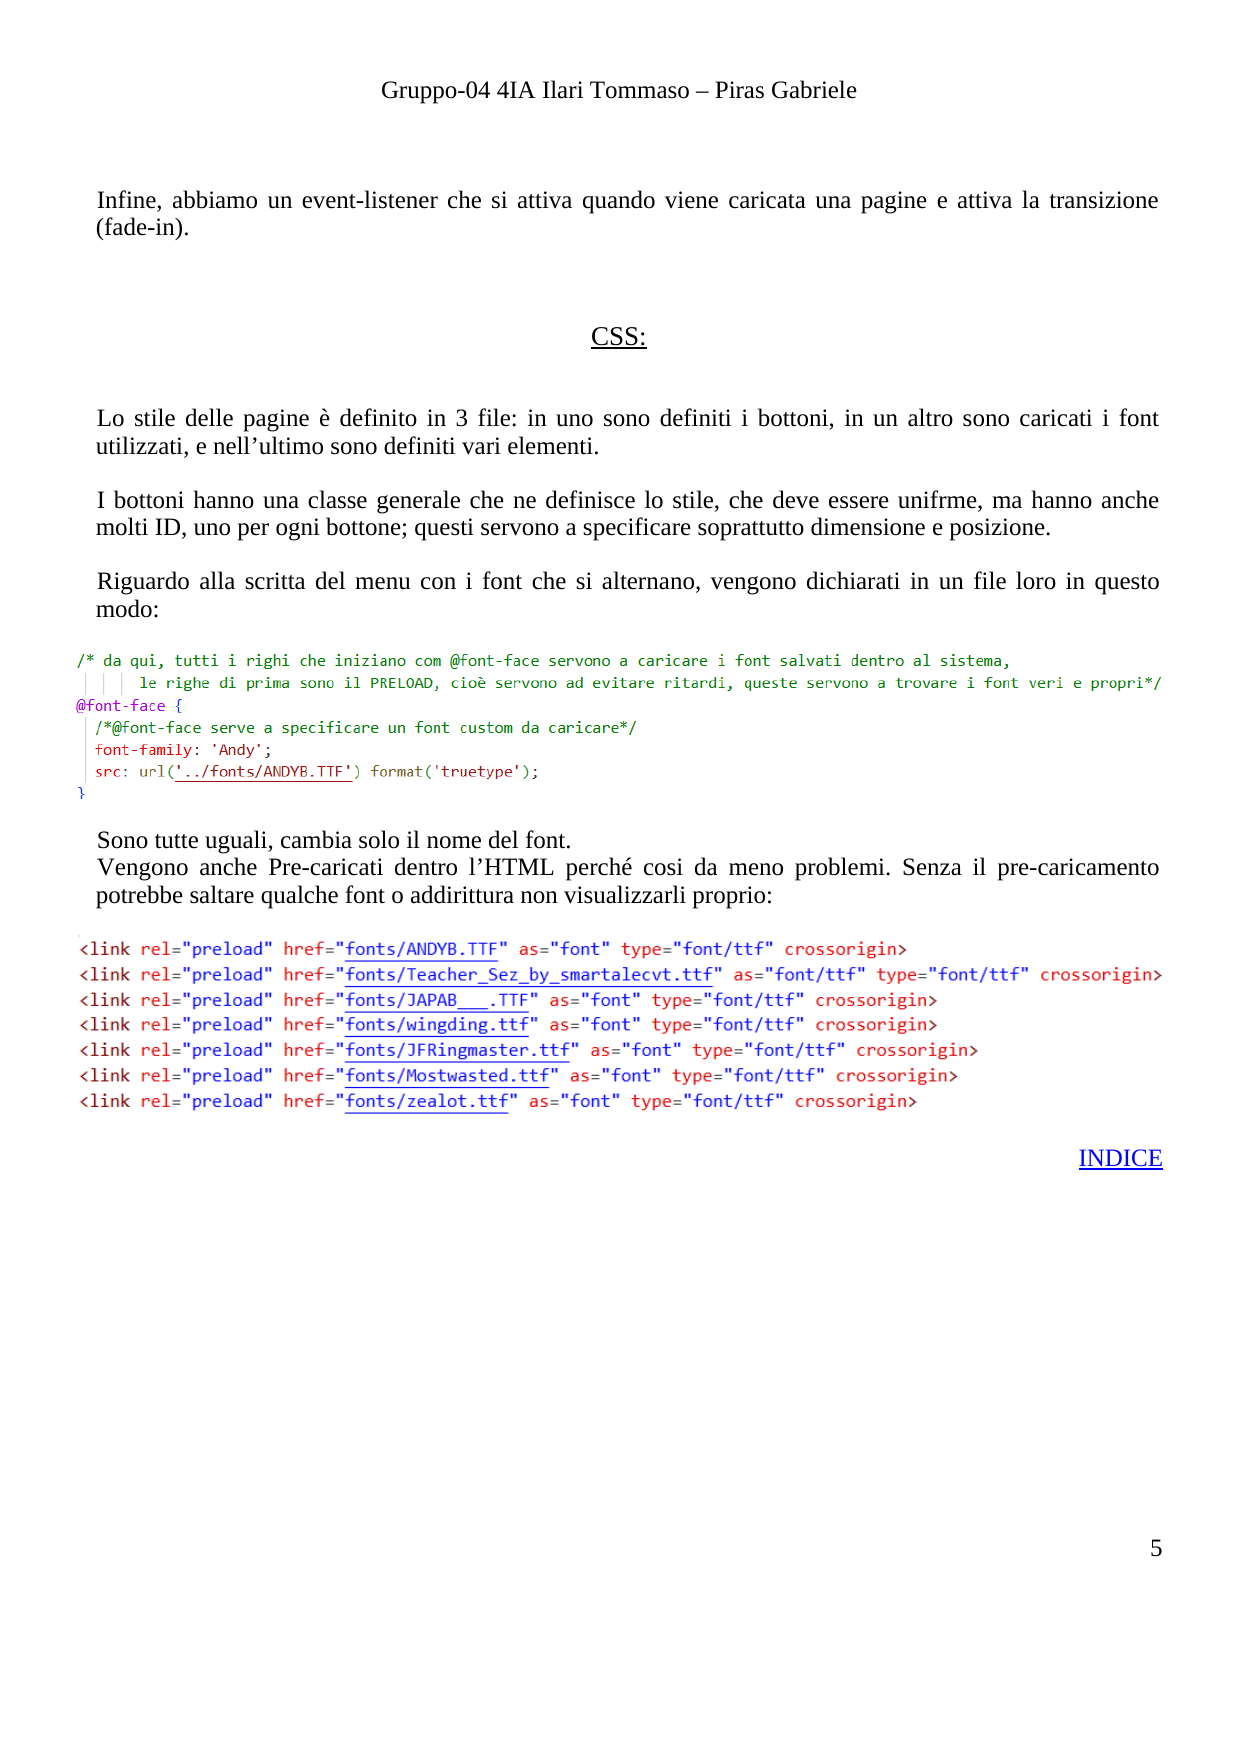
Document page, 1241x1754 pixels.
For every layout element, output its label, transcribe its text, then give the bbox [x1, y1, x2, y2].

text Vengono anche Pre-caricati dentro l’HTML perché cosi da meno problemi. Senza il pre-caricamento potrebbe saltare qualche font o addirittura non visualizzarli proprio: [96, 854, 1161, 909]
text I bottoni hanno una classe generale che ne definisce lo stile, che deve essere unifrme, ma hanno anche molti ID, uno per ogni bottone; questi servono a specificare soprattutto dimensione e posizione. [96, 486, 1161, 541]
text INDICE [74, 1143, 1163, 1172]
picture [73, 649, 1165, 799]
text Sono tutte uguali, cambia solo il nome del font. [96, 826, 1161, 853]
text Infine, abbiamo un event-listener che si attiva quando viene caricata una pagine e attiva la transizione (fade-in). [96, 187, 1161, 241]
text Lo stile delle pagine è definito in 3 file: in uno sono definiti i bottoni, in un altro sono caricati i font utilizzati, e nell’ultimo sono definiti vari elementi. [96, 405, 1161, 459]
subtitle CSS: [75, 320, 1162, 351]
picture [73, 935, 1165, 1117]
text Riguardo alla scritta del menu con i font che si alternano, vengono dichiarati in un file loro in questo modo: [96, 568, 1161, 623]
